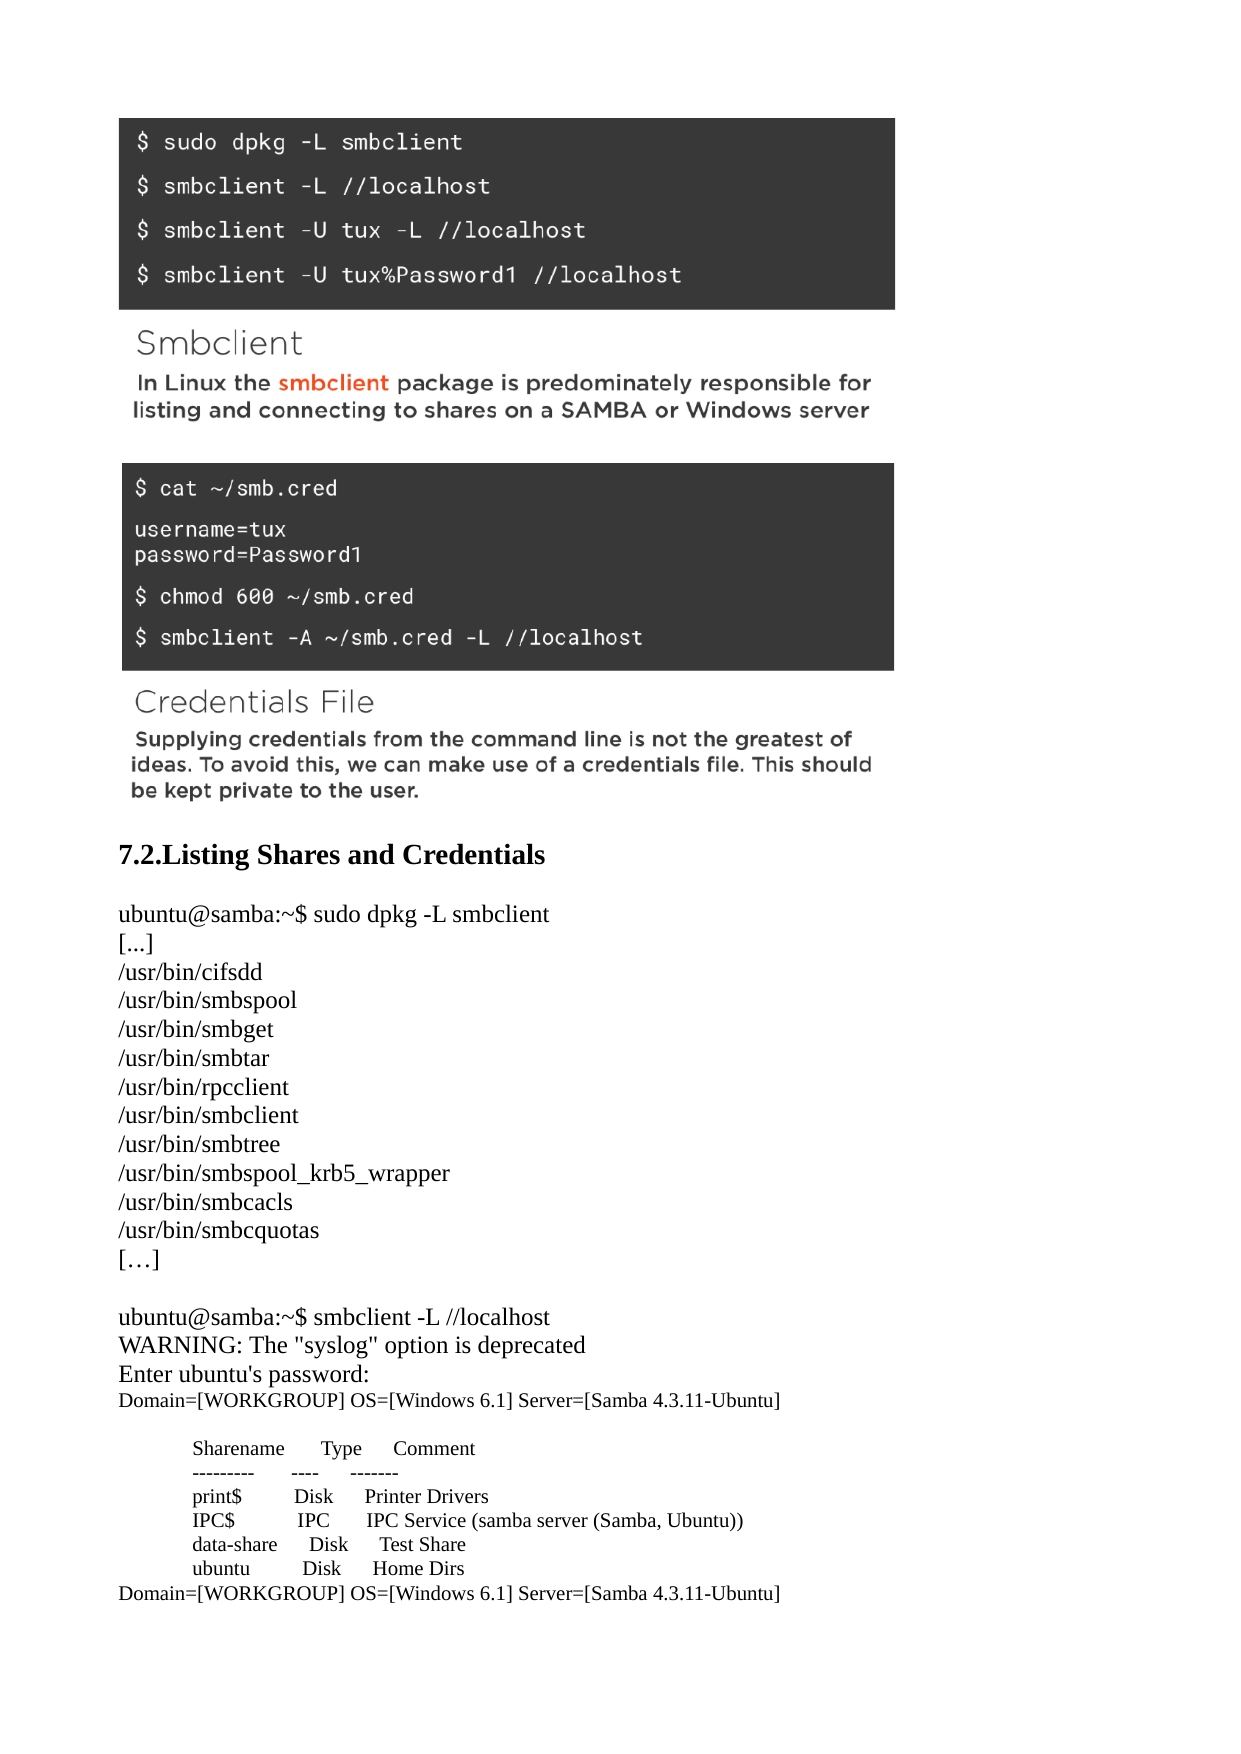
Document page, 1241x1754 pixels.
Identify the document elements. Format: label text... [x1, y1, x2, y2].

text /usr/bin/smbspool_krb5_wrapper [118, 1158, 1122, 1187]
text [...] [118, 928, 1122, 957]
text /usr/bin/smbtree [118, 1129, 1122, 1158]
text /usr/bin/smbtar [118, 1043, 1122, 1072]
text ubuntu Disk Home Dirs [118, 1556, 1122, 1580]
text /usr/bin/rpcclient [118, 1072, 1122, 1100]
text ubuntu@samba:~$ smbclient -L //localhost [118, 1302, 1122, 1330]
picture [118, 118, 896, 434]
text /usr/bin/smbget [118, 1014, 1122, 1043]
text Domain=[WORKGROUP] OS=[Windows 6.1] Server=[Samba 4.3.11-Ubuntu] [118, 1580, 1122, 1604]
text /usr/bin/cifsdd [118, 957, 1122, 985]
text /usr/bin/smbspool [118, 985, 1122, 1014]
picture [122, 463, 895, 811]
text Enter ubuntu's password: [118, 1359, 1122, 1388]
text /usr/bin/smbcacls [118, 1187, 1122, 1215]
text /usr/bin/smbcquotas [118, 1215, 1122, 1244]
text --------- ---- ------- [118, 1460, 1122, 1484]
text data-share Disk Test Share [118, 1532, 1122, 1556]
text ubuntu@samba:~$ sudo dpkg -L smbclient [118, 899, 1122, 928]
text WARNING: The "syslog" option is deprecated [118, 1330, 1122, 1359]
text 7.2.Listing Shares and Credentials [118, 837, 1122, 870]
text IPC$ IPC IPC Service (samba server (Samba, Ubuntu)) [118, 1508, 1122, 1532]
text Domain=[WORKGROUP] OS=[Windows 6.1] Server=[Samba 4.3.11-Ubuntu] [118, 1388, 1122, 1412]
text Sharename Type Comment [118, 1436, 1122, 1460]
text print$ Disk Printer Drivers [118, 1484, 1122, 1508]
text […] [118, 1244, 1122, 1273]
text /usr/bin/smbclient [118, 1100, 1122, 1129]
